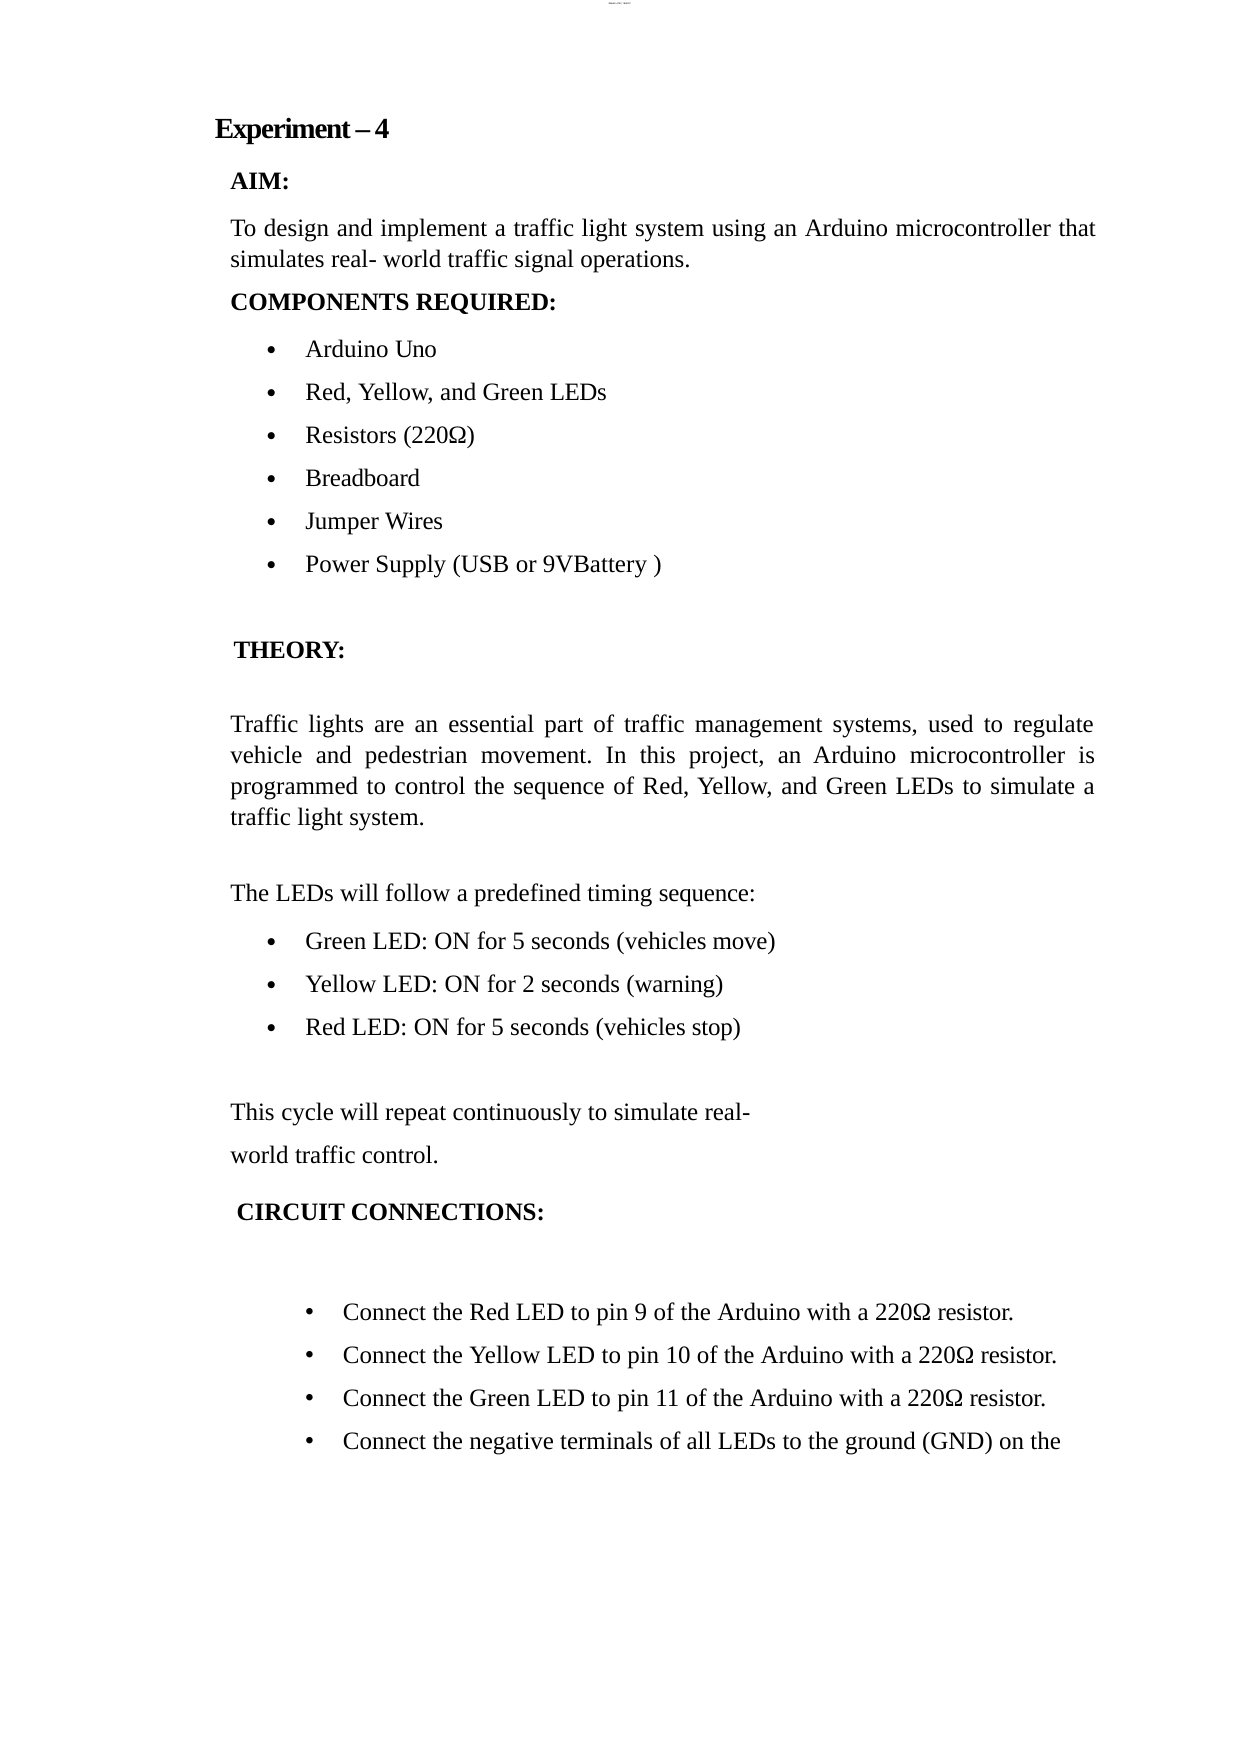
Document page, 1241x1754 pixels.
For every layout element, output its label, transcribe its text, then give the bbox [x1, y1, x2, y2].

list Arduino Uno [268, 334, 1108, 363]
list Resistors (220Ω) [268, 420, 1108, 449]
text AIM: [230, 166, 1096, 195]
list Red LED: ON for 5 seconds (vehicles stop) [268, 1012, 1108, 1040]
text Experiment – 4 [214, 111, 1108, 145]
list Connect the Green LED to pin 11 of the Arduino with a 220Ω resistor. [305, 1383, 1108, 1412]
list Connect the negative terminals of all LEDs to the ground (GND) on the [305, 1426, 1108, 1455]
text CIRCUIT CONNECTIONS: [230, 1197, 766, 1226]
list Connect the Red LED to pin 9 of the Arduino with a 220Ω resistor. [305, 1297, 1108, 1326]
list Power Supply (USB or 9VBattery ) [268, 549, 1108, 577]
list Connect the Yellow LED to pin 10 of the Arduino with a 220Ω resistor. [305, 1340, 1108, 1369]
text To design and implement a traffic light system using an Arduino microcontroller that simulates real- world traffic signal operations. [230, 213, 1096, 273]
text COMPONENTS REQUIRED: [230, 287, 1108, 316]
text Traffic lights are an essential part of traffic management systems, used to regulate vehicle and pedestrian movement. In this project, an Arduino microcontroller is programmed to control the sequence of Red, Yellow, and Green LEDs to simulate a traffic light system. [230, 709, 1096, 831]
list Jumper Wires [268, 506, 1108, 535]
list Breadboard [268, 463, 1108, 492]
list Red, Yellow, and Green LEDs [268, 377, 1108, 406]
list Green LED: ON for 5 seconds (vehicles move) [268, 926, 1108, 954]
text The LEDs will follow a predefined timing sequence: [230, 878, 1108, 907]
list THEORY: [233, 621, 958, 664]
text This cycle will repeat continuously to simulate real-world traffic control. [230, 1097, 766, 1169]
list Yellow LED: ON for 2 seconds (warning) [268, 969, 1108, 998]
